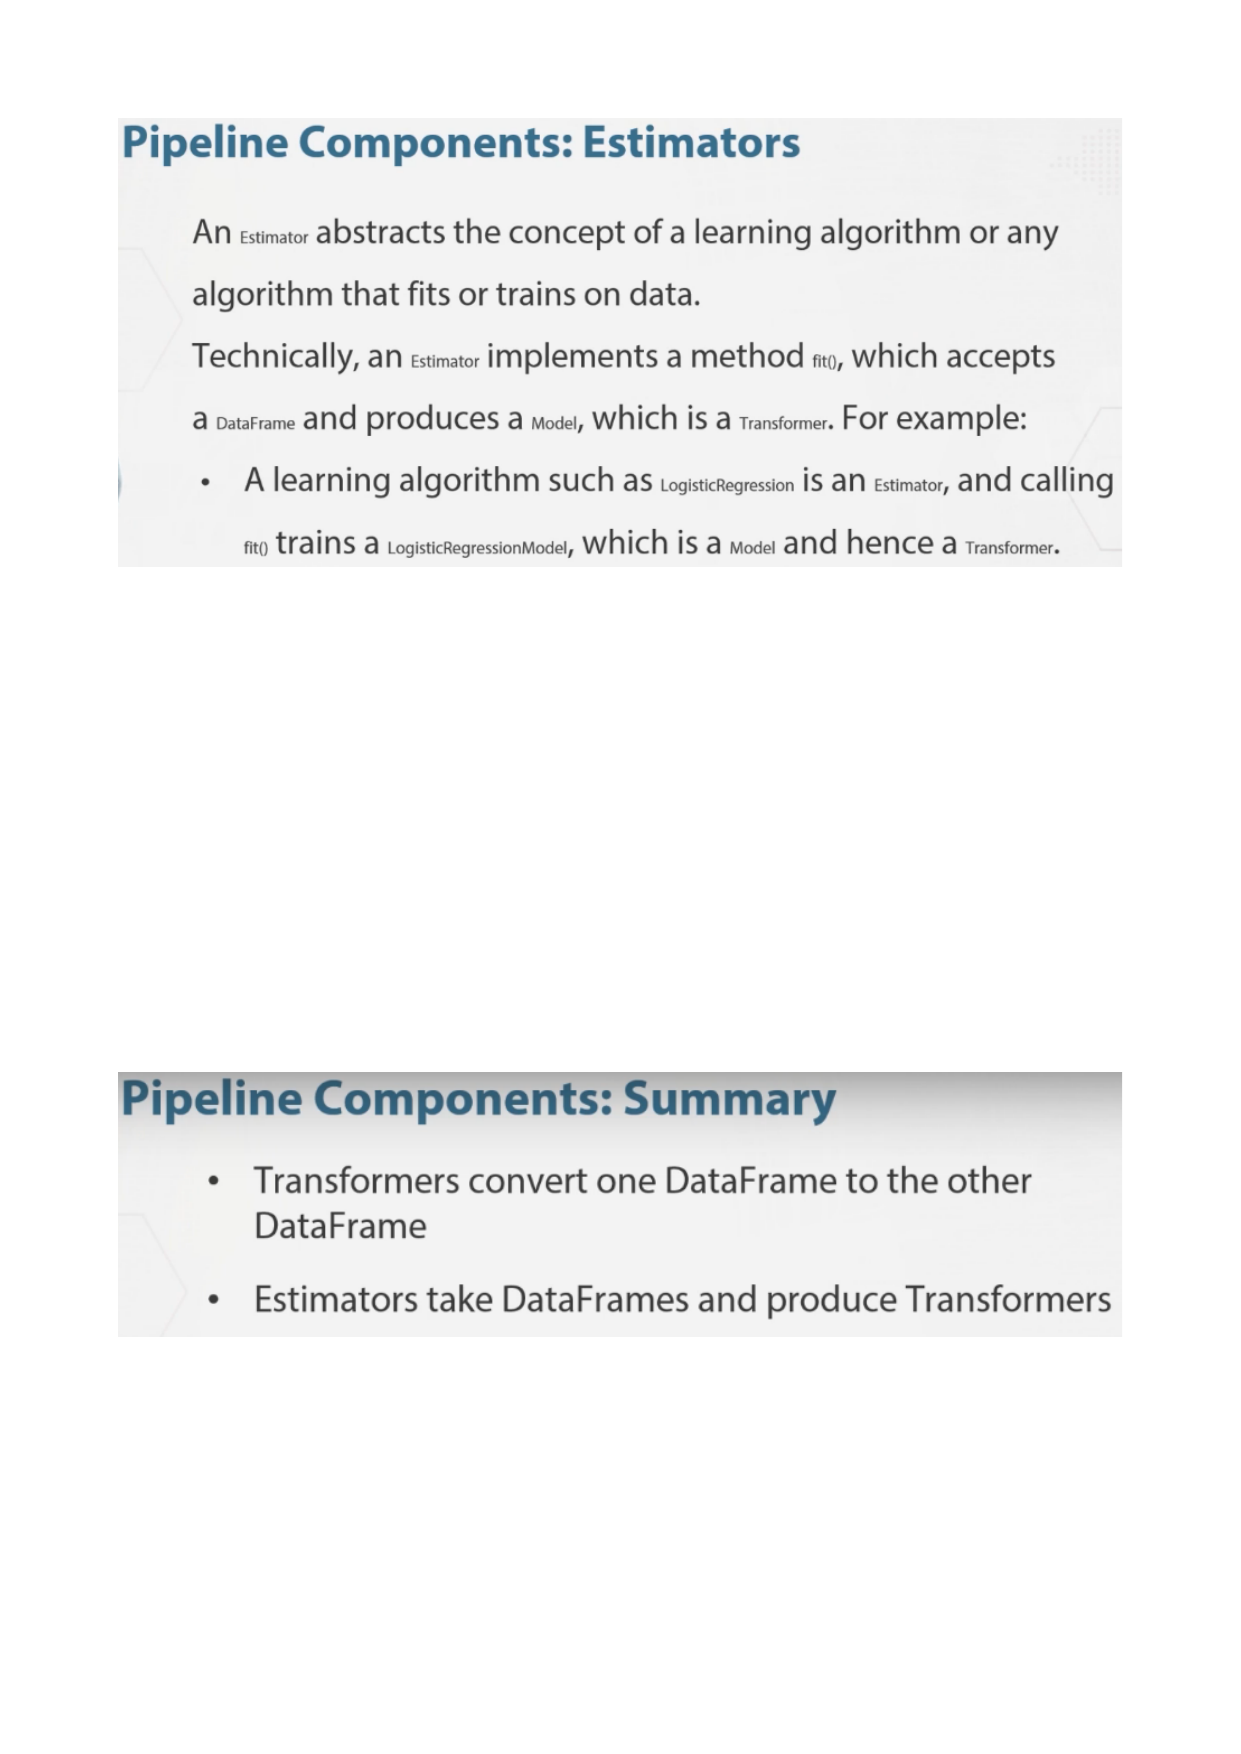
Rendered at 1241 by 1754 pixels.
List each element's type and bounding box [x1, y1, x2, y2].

picture [118, 118, 1123, 567]
picture [118, 1072, 1123, 1337]
